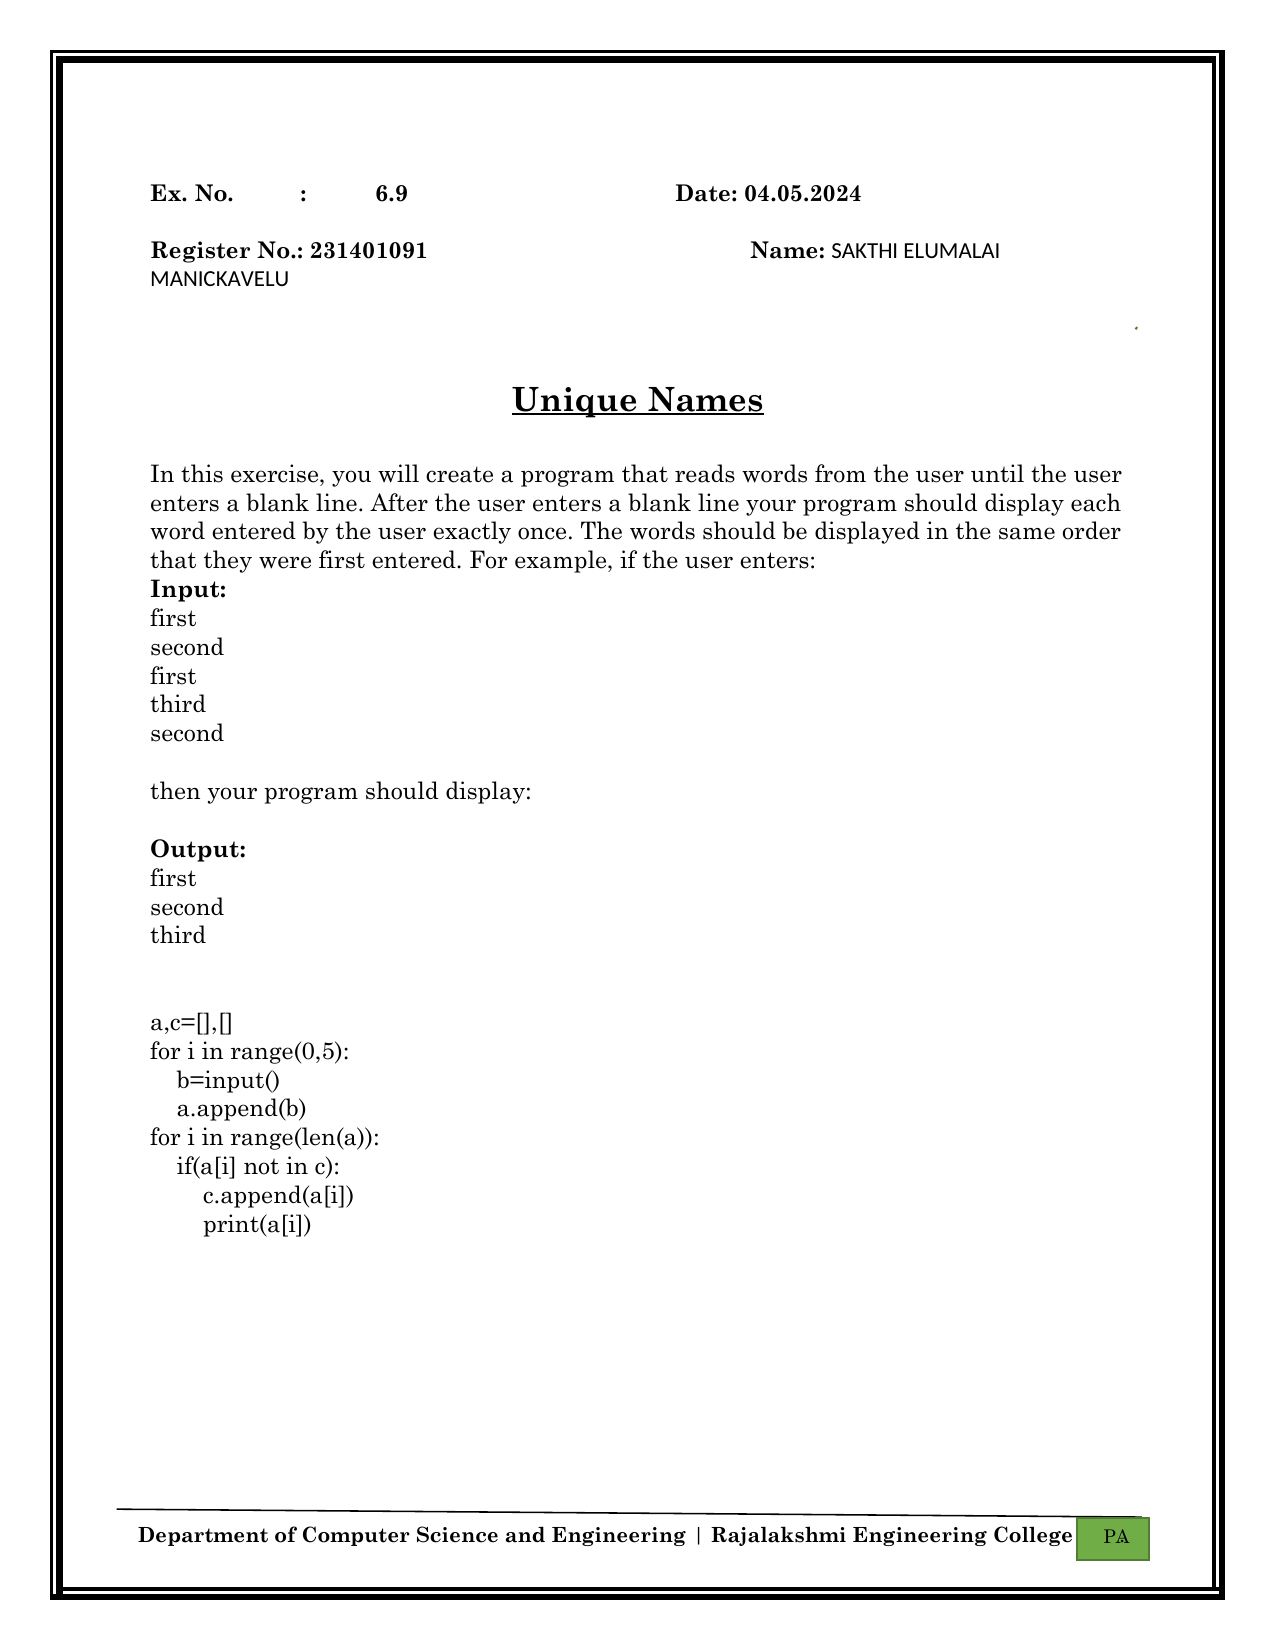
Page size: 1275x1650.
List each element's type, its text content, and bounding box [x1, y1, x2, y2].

text for i in range(len(a)): [150, 1122, 1125, 1151]
text second [150, 632, 1125, 660]
text print(a[i]) [150, 1209, 1125, 1237]
text then your program should display: [150, 776, 1125, 805]
text first [150, 603, 1125, 632]
text Output: [150, 833, 1125, 862]
text Register No.: 231401091 Name: SAKTHI ELUMALAI MANICKAVELU [150, 236, 1125, 292]
text third [150, 920, 1125, 949]
text second [150, 718, 1125, 747]
text a,c=[],[] [150, 1007, 1125, 1036]
text Input: [150, 574, 1125, 603]
text b=input() [150, 1064, 1125, 1093]
text Ex. No. : 6.9 Date: 04.05.2024 [150, 179, 1125, 207]
text In this exercise, you will create a program that reads words from the user until the user enters a blank line. After the user enters a blank line your program should display each word entered by the user exactly once. The words should be displayed in the same order that they were first entered. For example, if the user enters: [150, 458, 1125, 574]
text c.append(a[i]) [150, 1180, 1125, 1209]
text a.append(b) [150, 1093, 1125, 1122]
text for i in range(0,5): [150, 1036, 1125, 1064]
text Unique Names [150, 378, 1125, 418]
text first [150, 862, 1125, 891]
text if(a[i] not in c): [150, 1151, 1125, 1180]
text third [150, 689, 1125, 718]
text second [150, 891, 1125, 920]
text first [150, 660, 1125, 689]
